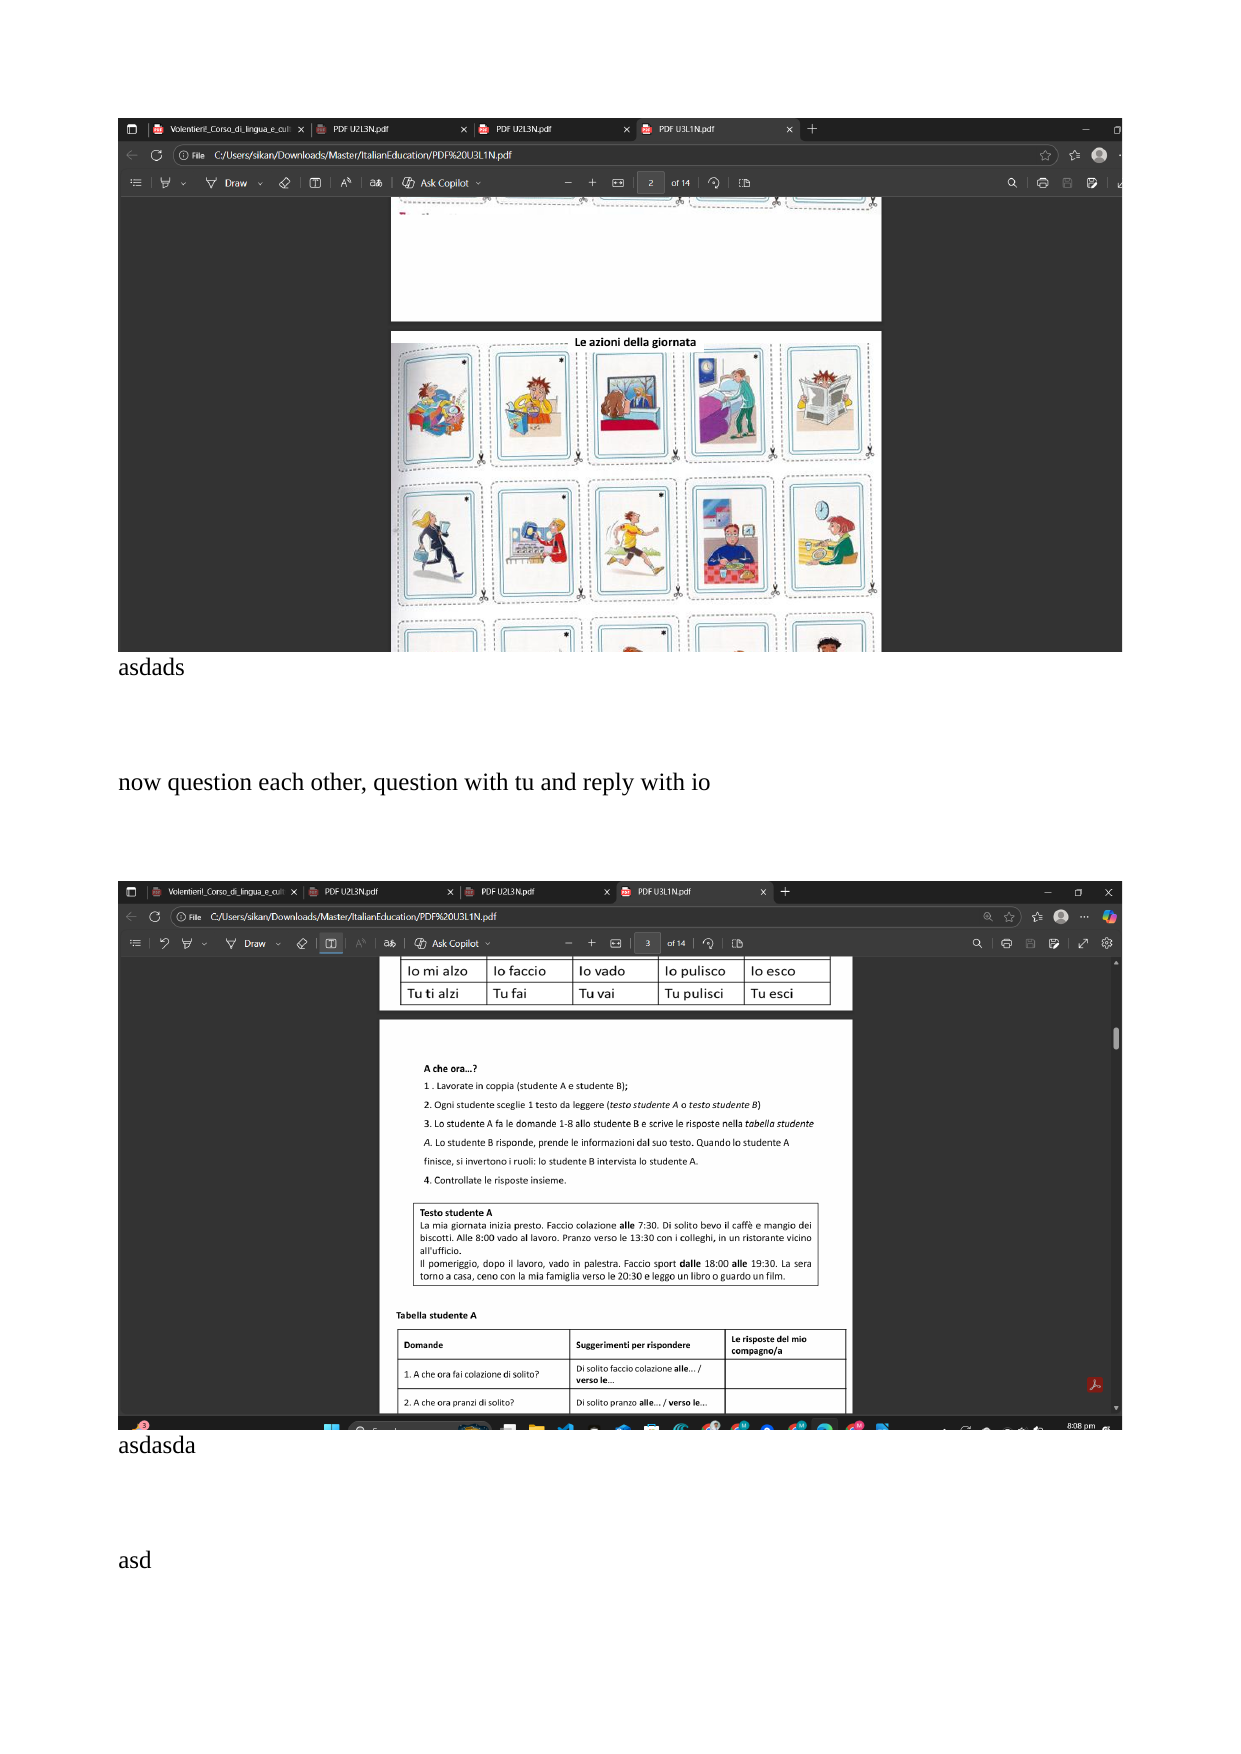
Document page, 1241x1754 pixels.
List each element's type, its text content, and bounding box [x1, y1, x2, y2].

picture [118, 118, 1123, 652]
picture [118, 881, 1123, 1430]
text now question each other, question with tu and reply with io [118, 767, 1122, 795]
text asdasda [118, 1430, 1122, 1459]
text asd [118, 1545, 1122, 1574]
text asdads [118, 652, 1122, 680]
